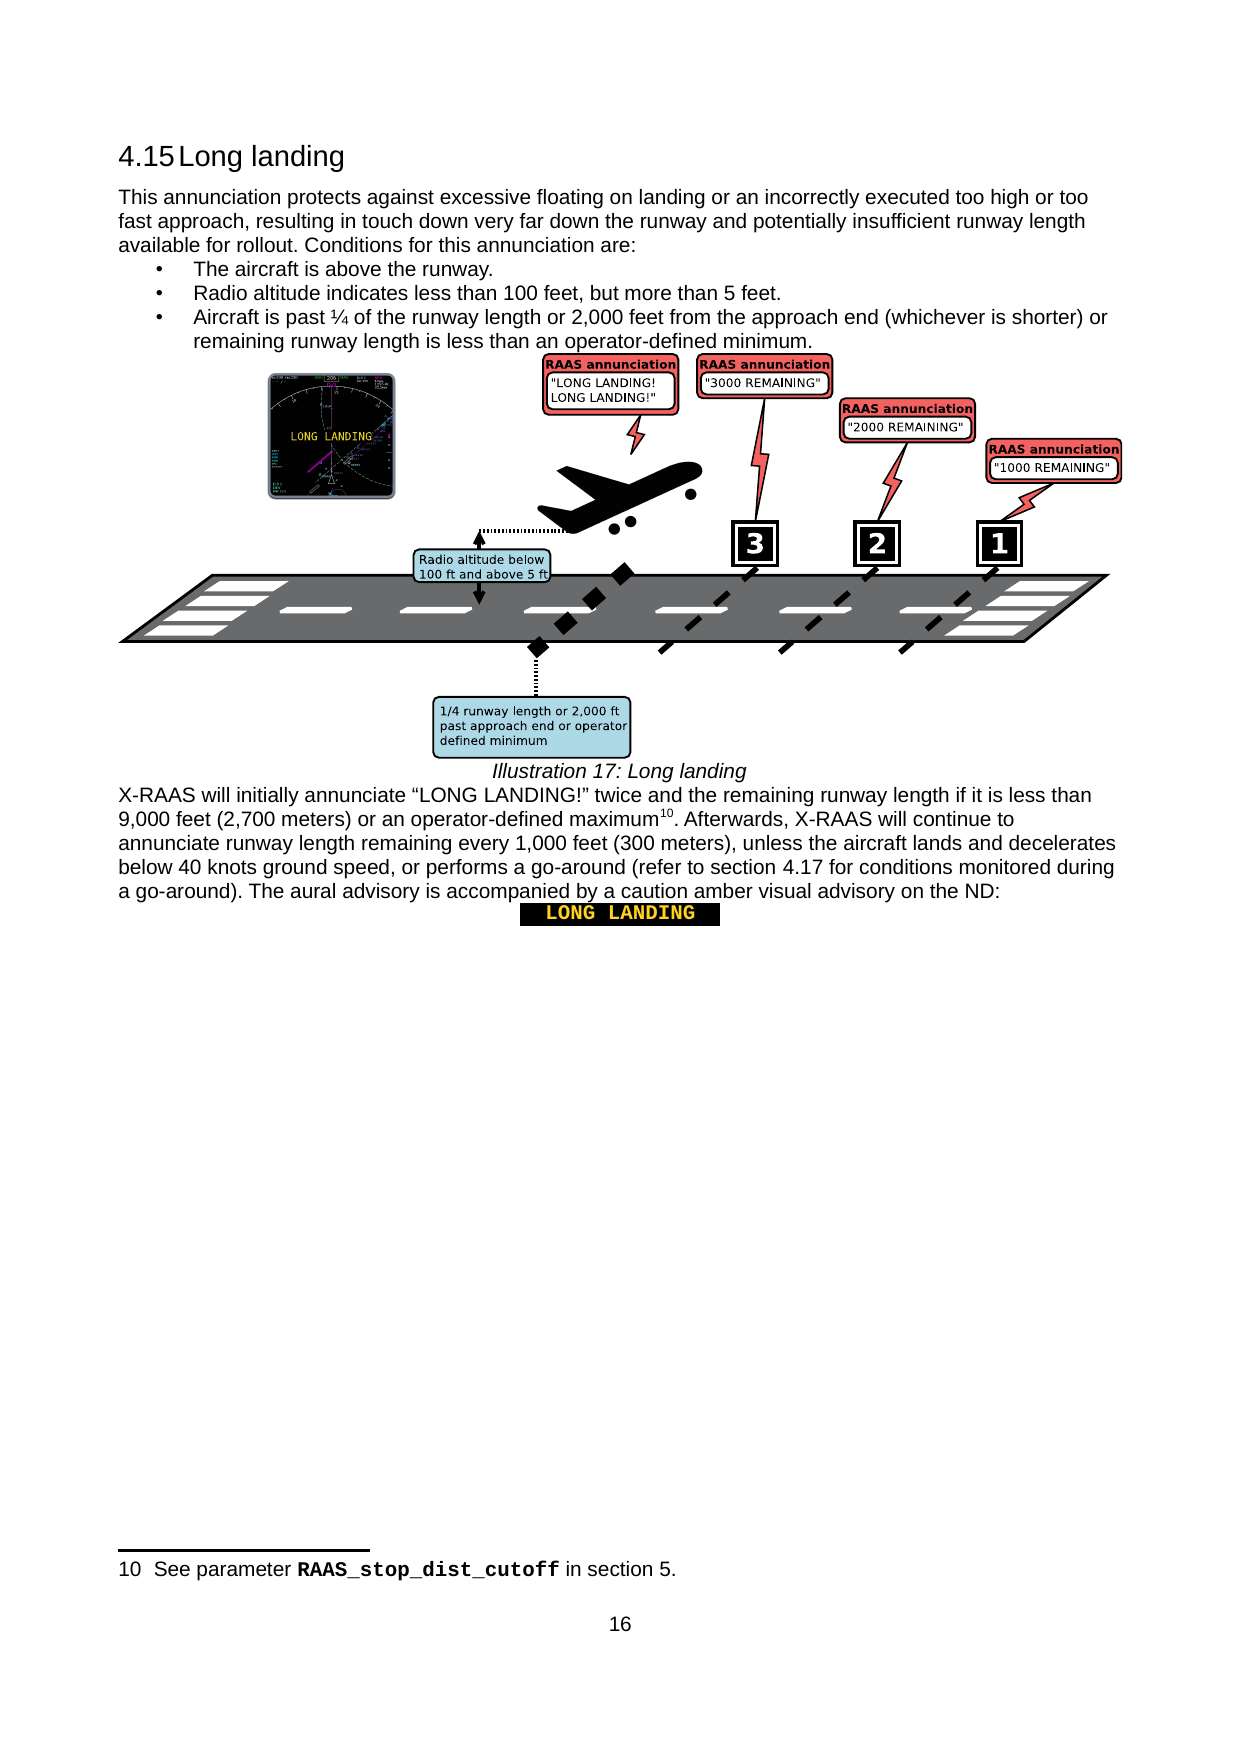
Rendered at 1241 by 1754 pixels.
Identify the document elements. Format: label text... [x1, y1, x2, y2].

text LONG LANDING [118, 902, 1122, 926]
text X-RAAS will initially annunciate “LONG LANDING!” twice and the remaining runway length if it is less than 9,000 feet (2,700 meters) or an operator-defined maximum. Afterwards, X-RAAS will continue to annunciate runway length remaining every 1,000 feet (300 meters), unless the aircraft lands and decelerates below 40 knots ground speed, or performs a go-around (refer to section 4.17 for conditions monitored during a go-around). The aural advisory is accompanied by a caution amber visual advisory on the ND: [118, 783, 1122, 902]
text This annunciation protects against excessive floating on landing or an incorrectly executed too high or too fast approach, resulting in touch down very far down the runway and potentially insufficient runway length available for rollout. Conditions for this annunciation are: [118, 185, 1122, 257]
list Radio altitude indicates less than 100 feet, but more than 5 feet. [156, 281, 1122, 305]
text Illustration 17: Long landing [118, 759, 1122, 783]
text See parameter RAAS_stop_dist_cutoff in section 5. [118, 1557, 1122, 1582]
subtitle Long landing [118, 139, 1122, 172]
list The aircraft is above the runway. [156, 257, 1122, 281]
list Aircraft is past ¼ of the runway length or 2,000 feet from the approach end (whichever is shorter) or remaining runway length is less than an operator-defined minimum. [156, 305, 1122, 353]
